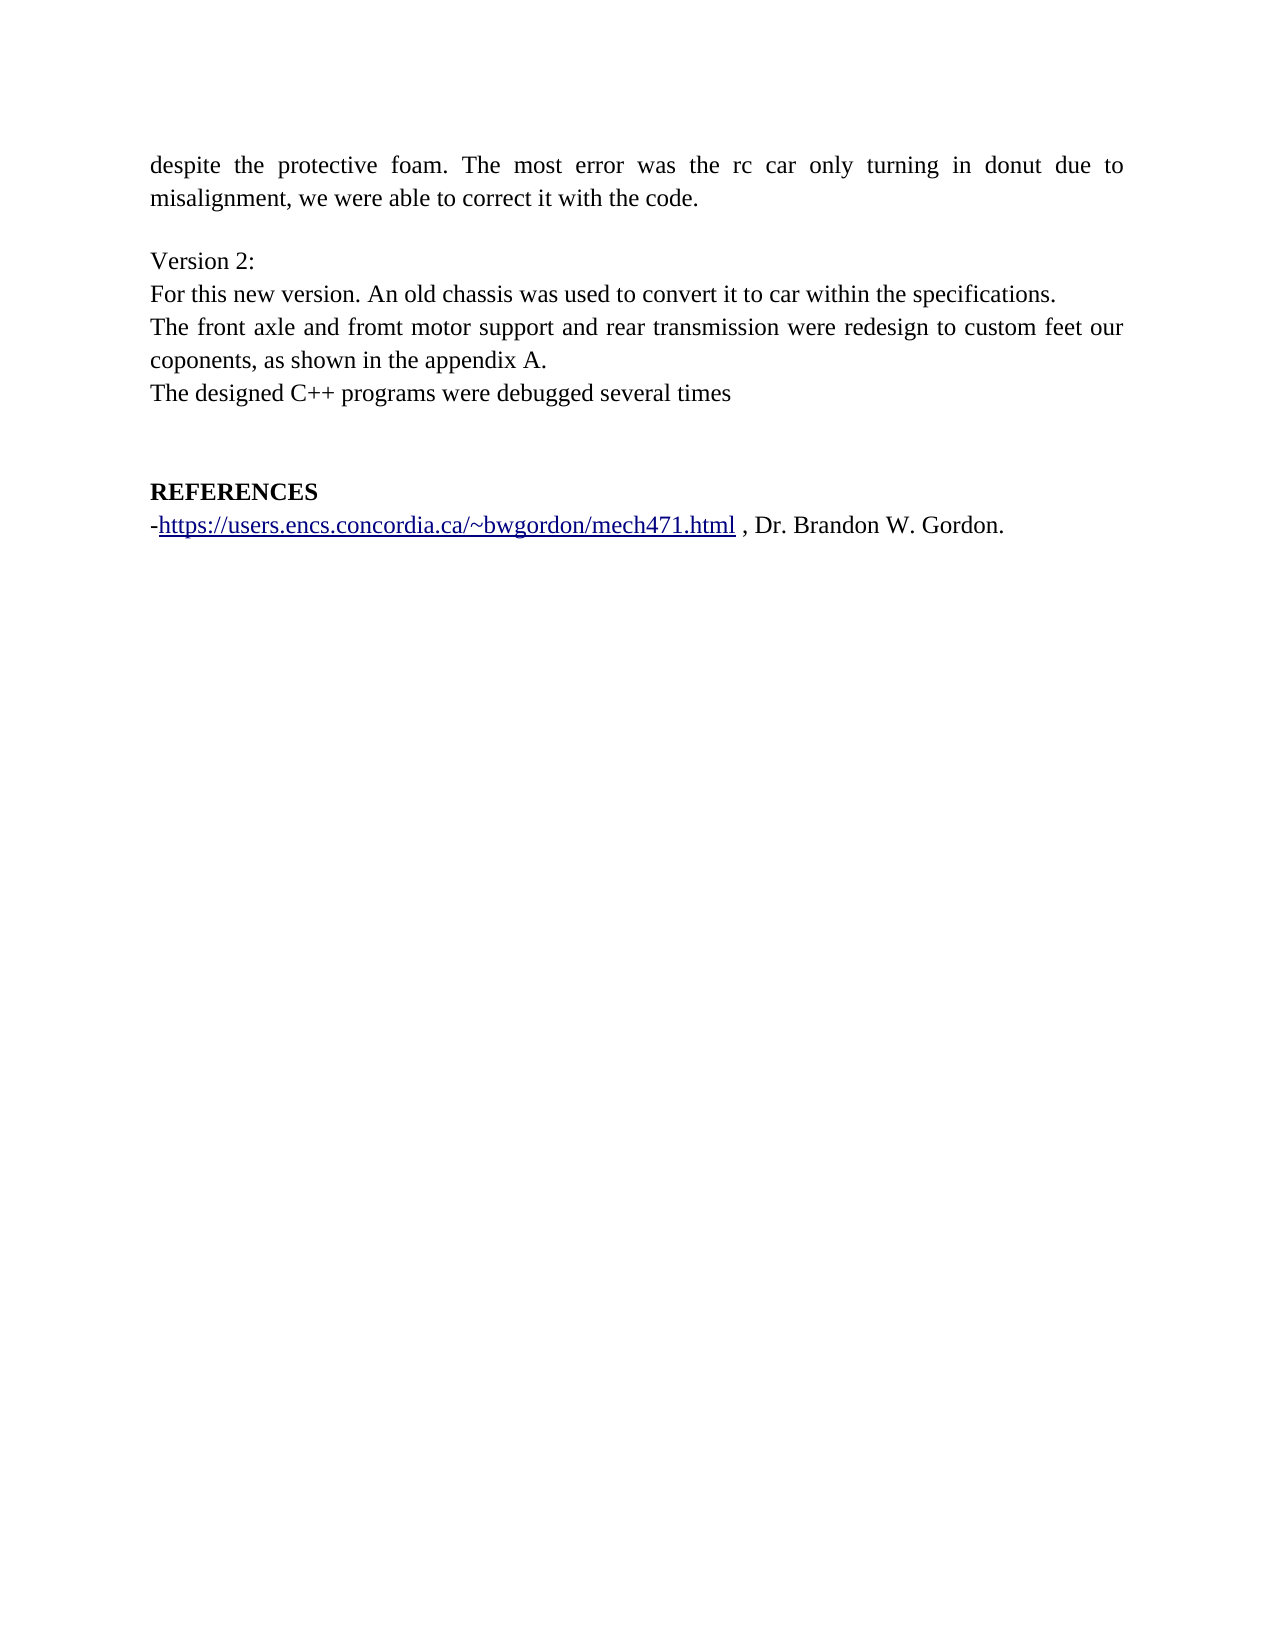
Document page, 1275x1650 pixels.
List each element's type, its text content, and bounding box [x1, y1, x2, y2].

text The front axle and fromt motor support and rear transmission were redesign to custom feet our coponents, as shown in the appendix A. [150, 312, 1125, 374]
text despite the protective foam. The most error was the rc car only turning in donut due to misalignment, we were able to correct it with the code. [150, 150, 1125, 212]
text For this new version. An old chassis was used to convert it to car within the specifications. [150, 279, 1125, 308]
text REFERENCES [150, 477, 1125, 506]
text The designed C++ programs were debugged several times [150, 378, 1125, 407]
text Version 2: [150, 246, 1125, 275]
text -https://users.encs.concordia.ca/~bwgordon/mech471.html , Dr. Brandon W. Gordon. [150, 510, 1125, 539]
